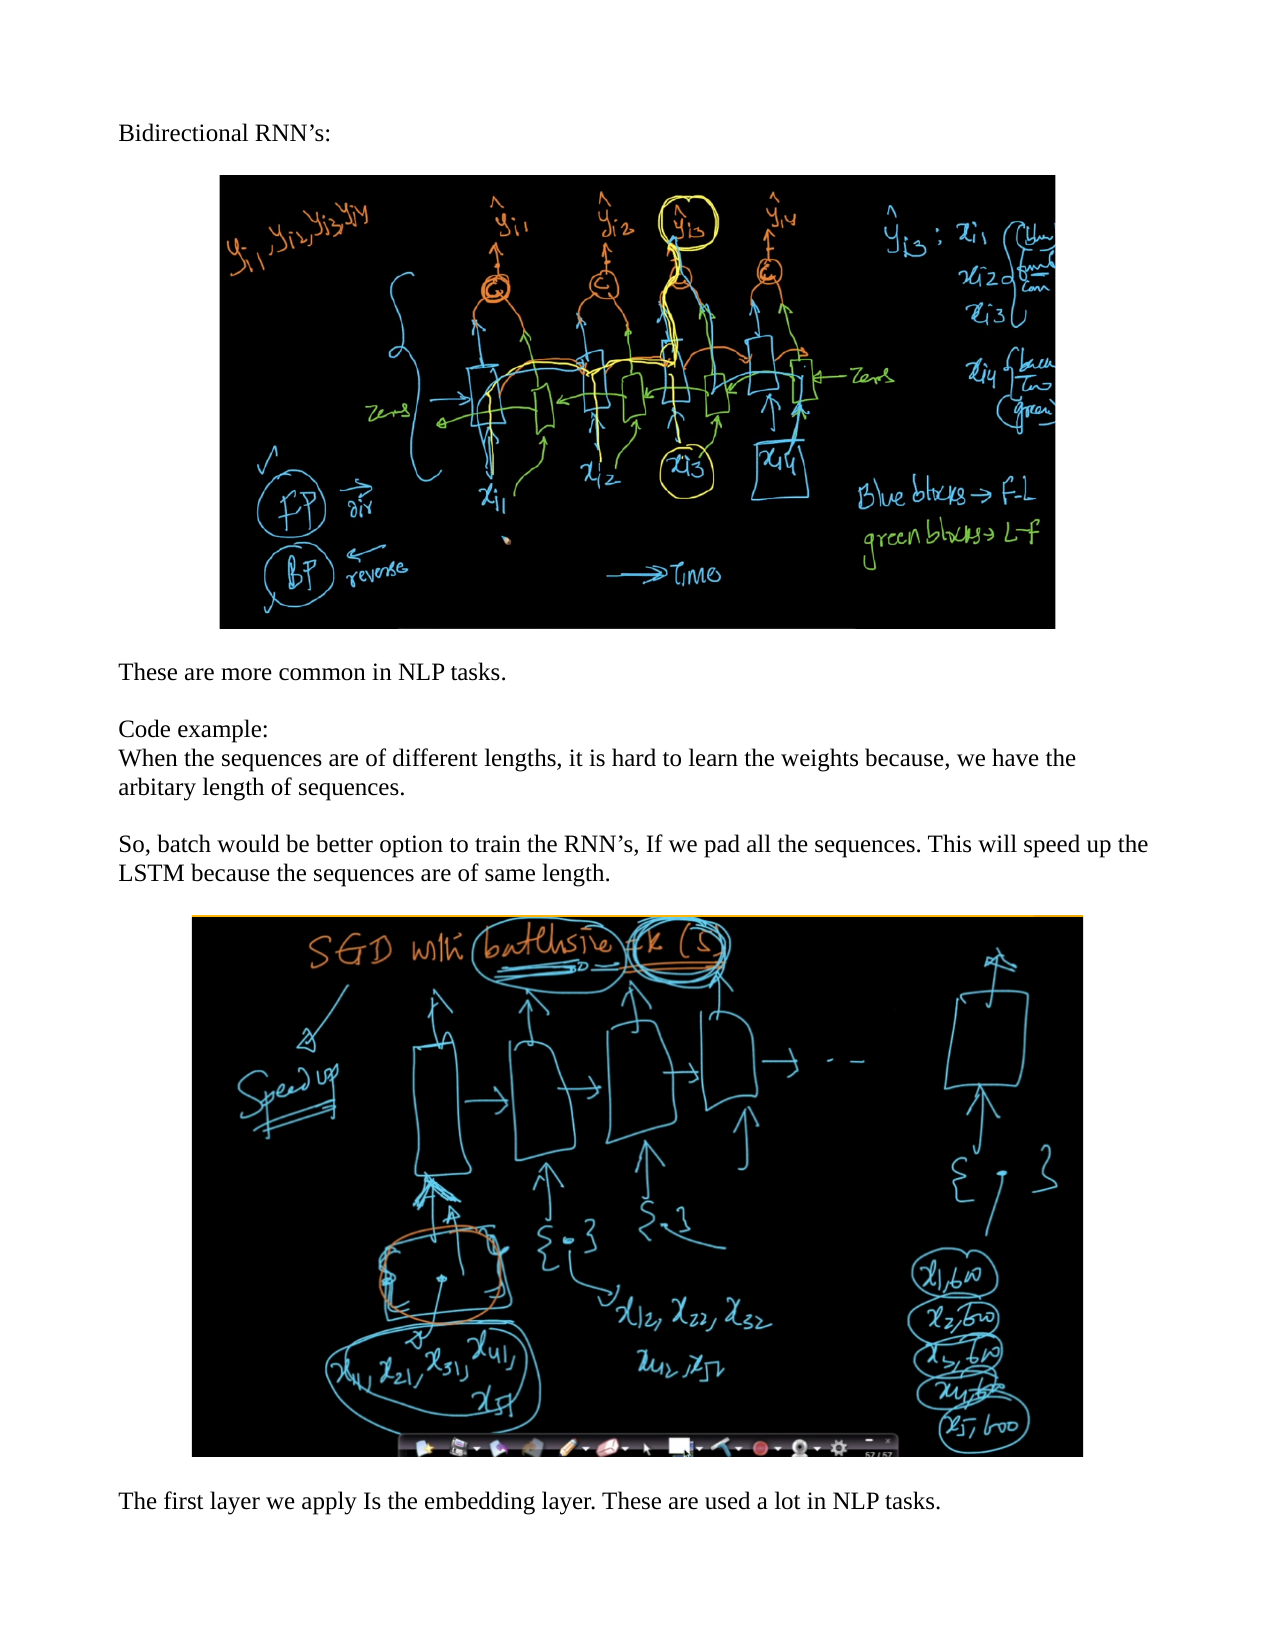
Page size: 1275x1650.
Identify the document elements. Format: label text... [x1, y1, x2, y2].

text When the sequences are of different lengths, it is hard to learn the weights because, we have the arbitary length of sequences. [118, 743, 1157, 801]
picture [219, 175, 1056, 629]
text Bidirectional RNN’s: [118, 118, 1157, 147]
text The first layer we apply Is the embedding layer. These are used a lot in NLP tasks. [118, 1486, 1157, 1514]
text Code example: [118, 714, 1157, 743]
text These are more common in NLP tasks. [118, 657, 1157, 686]
picture [191, 915, 1084, 1457]
text So, batch would be better option to train the RNN’s, If we pad all the sequences. This will speed up the LSTM because the sequences are of same length. [118, 829, 1157, 887]
